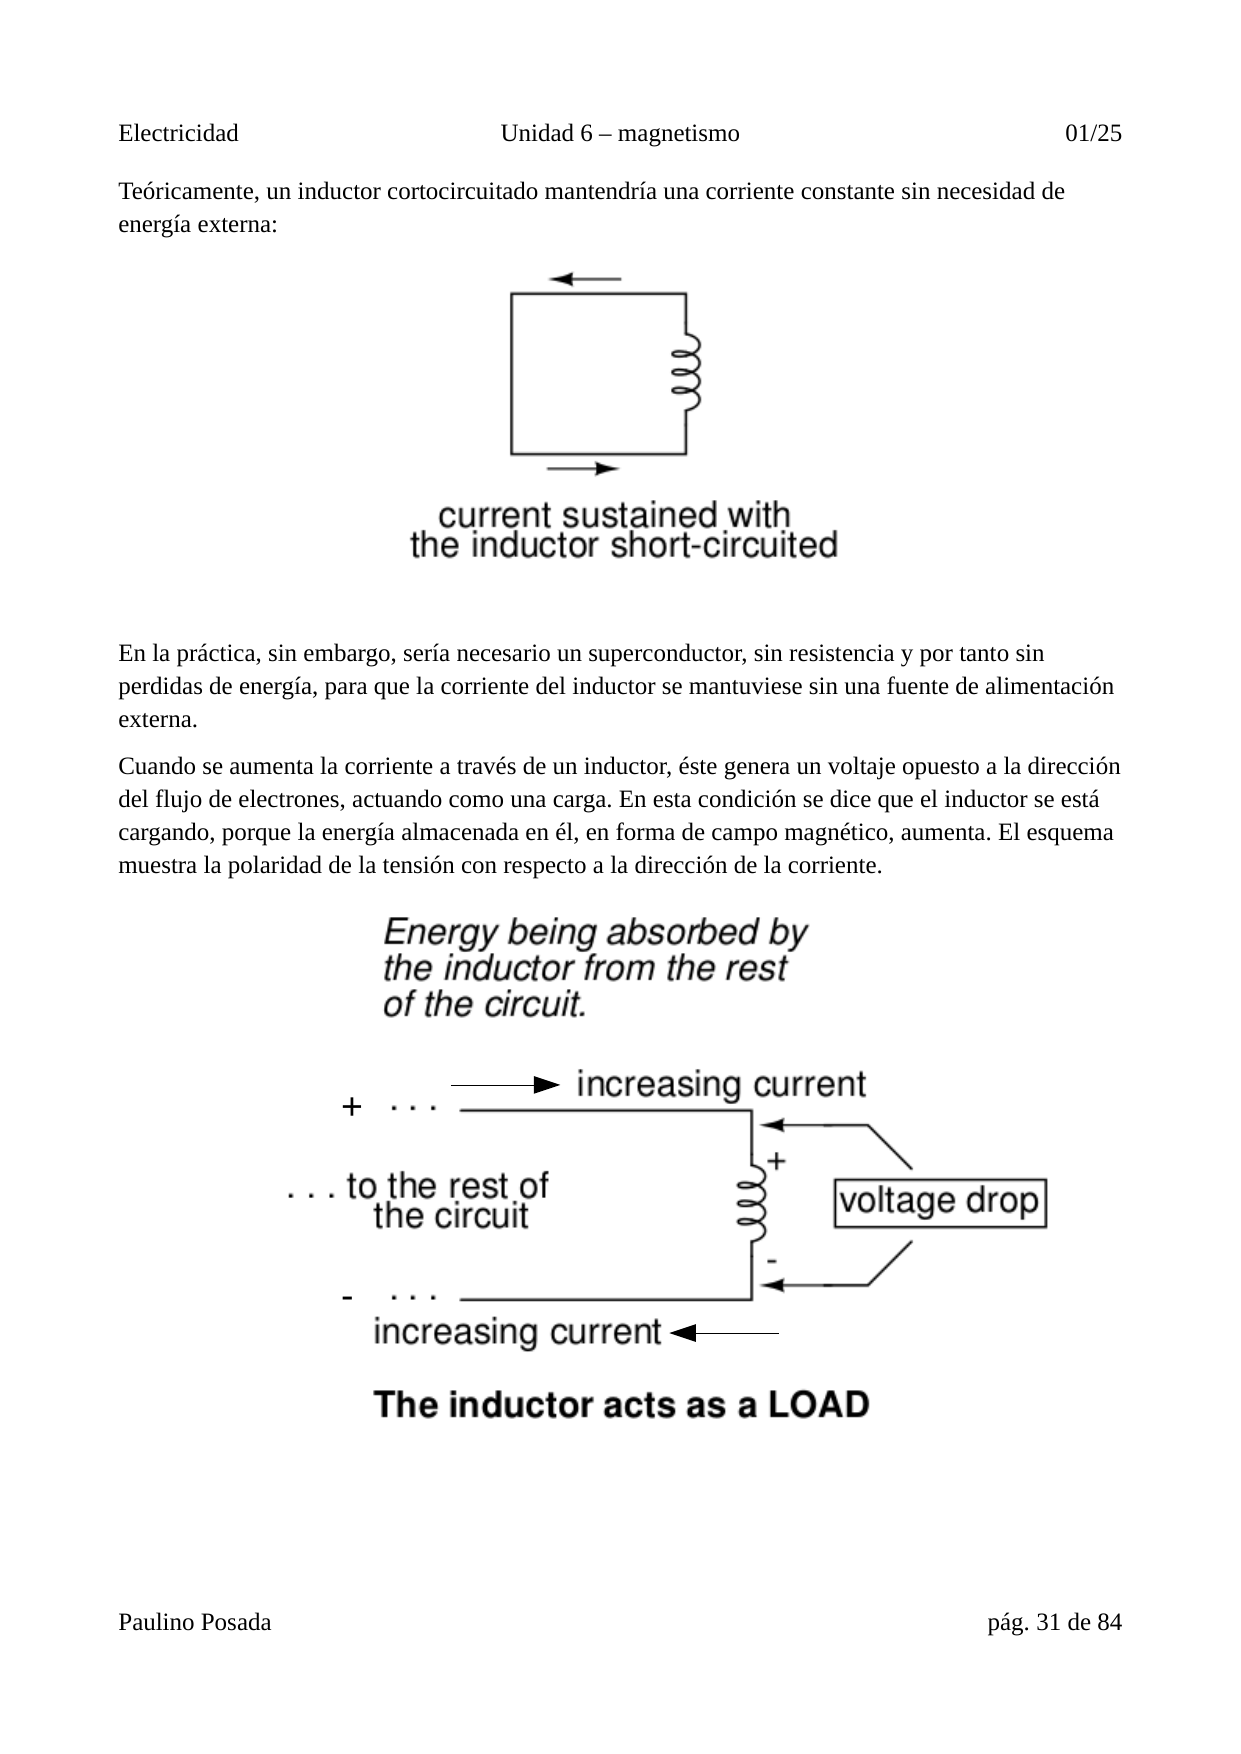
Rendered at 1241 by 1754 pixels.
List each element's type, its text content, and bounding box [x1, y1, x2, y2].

text En la práctica, sin embargo, sería necesario un superconductor, sin resistencia y por tanto sin perdidas de energía, para que la corriente del inductor se mantuviese sin una fuente de alimentación externa. [118, 638, 1122, 733]
picture [236, 916, 1057, 1433]
picture [390, 257, 850, 568]
text Cuando se aumenta la corriente a través de un inductor, éste genera un voltaje opuesto a la dirección del flujo de electrones, actuando como una carga. En esta condición se dice que el inductor se está cargando, porque la energía almacenada en él, en forma de campo magnético, aumenta. El esquema muestra la polaridad de la tensión con respecto a la dirección de la corriente. [118, 751, 1122, 879]
text Teóricamente, un inductor cortocircuitado mantendría una corriente constante sin necesidad de energía externa: [118, 176, 1122, 238]
